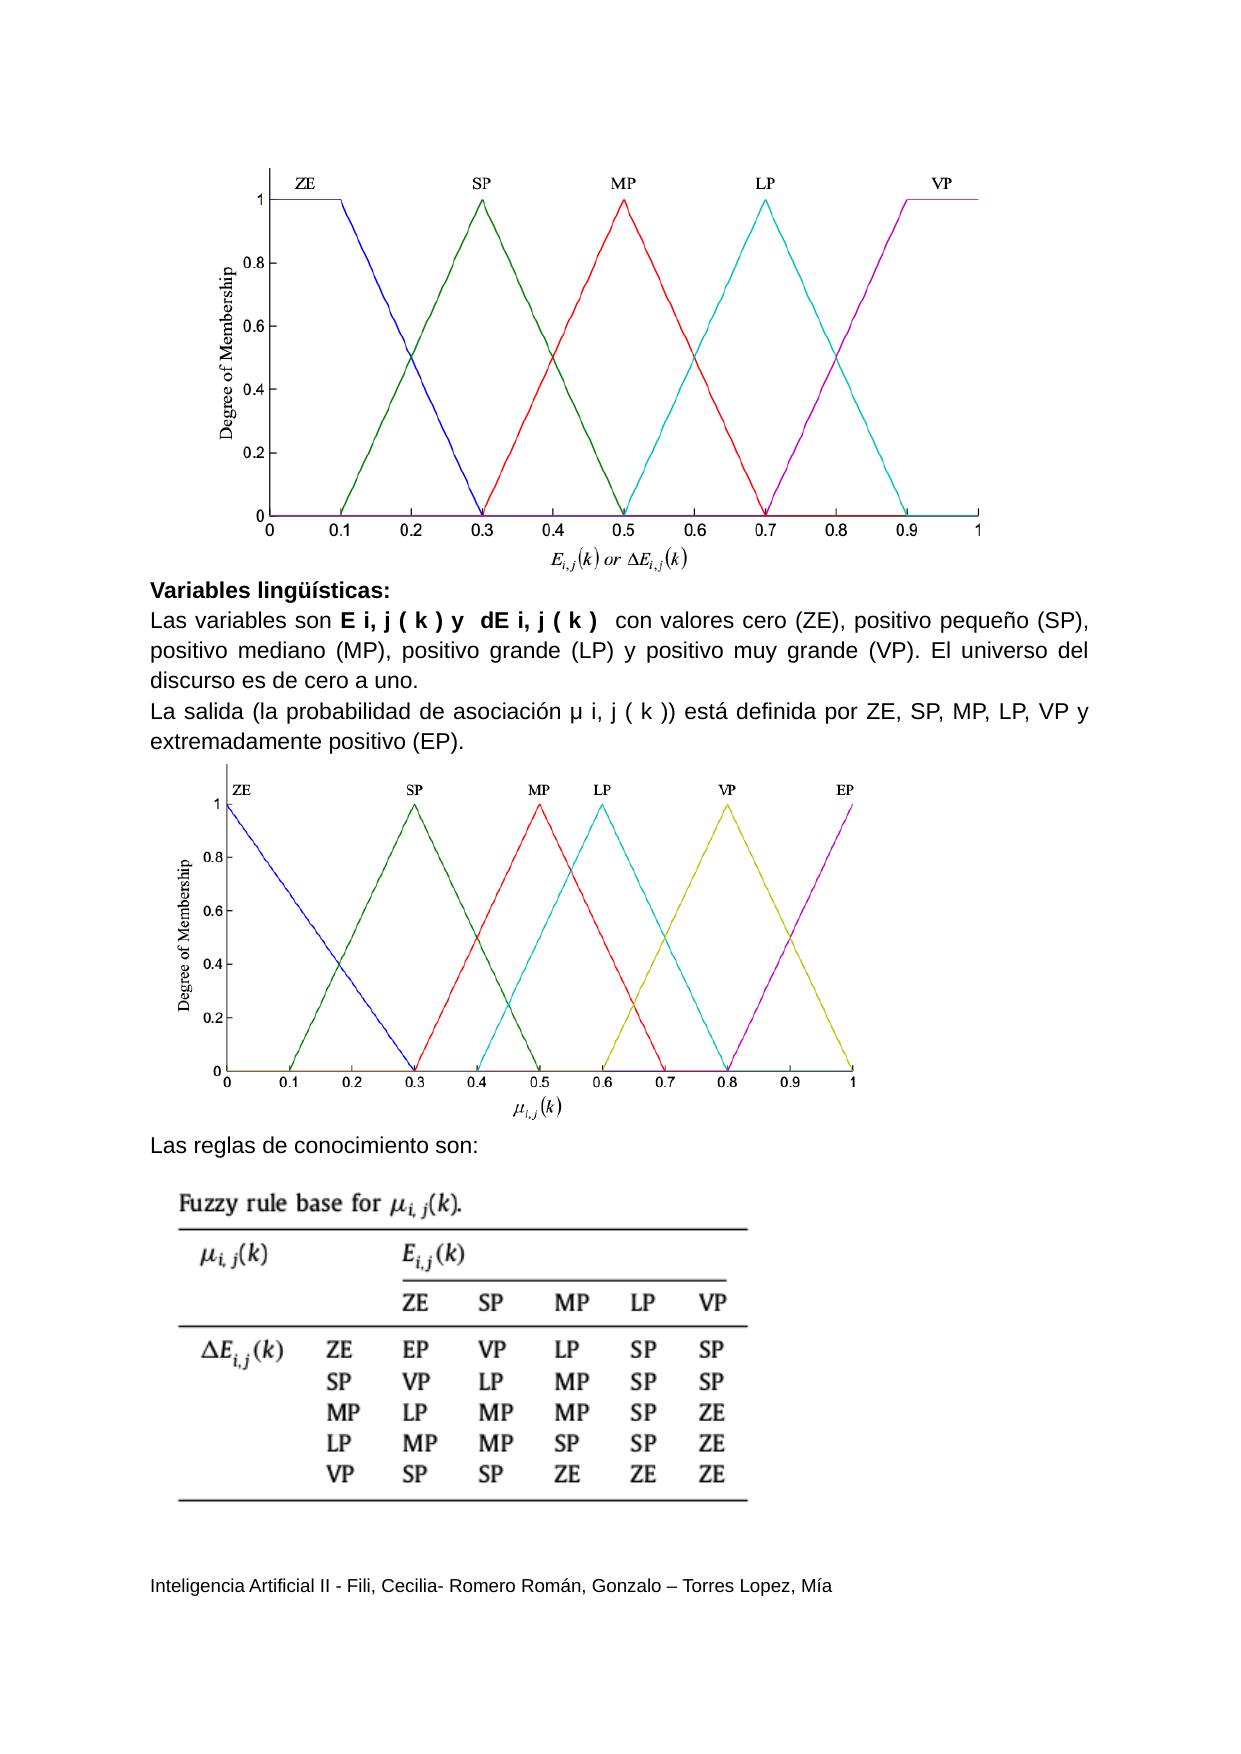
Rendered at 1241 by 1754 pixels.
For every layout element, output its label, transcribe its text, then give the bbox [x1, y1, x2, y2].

picture [150, 1192, 787, 1528]
text Variables lingüísticas: [150, 577, 1090, 603]
picture [150, 758, 934, 1128]
text La salida (la probabilidad de asociación μ i, j ( k )) está definida por ZE, SP, MP, LP, VP y extremadamente positivo (EP). [150, 698, 1090, 754]
text Las variables son E i, j ( k ) y dE i, j ( k ) con valores cero (ZE), positivo pequeño (SP), positivo mediano (MP), positivo grande (LP) y positivo muy grande (VP). El universo del discurso es de cero a uno. [150, 607, 1090, 694]
text Las reglas de conocimiento son: [150, 1132, 1090, 1158]
picture [150, 150, 1091, 573]
